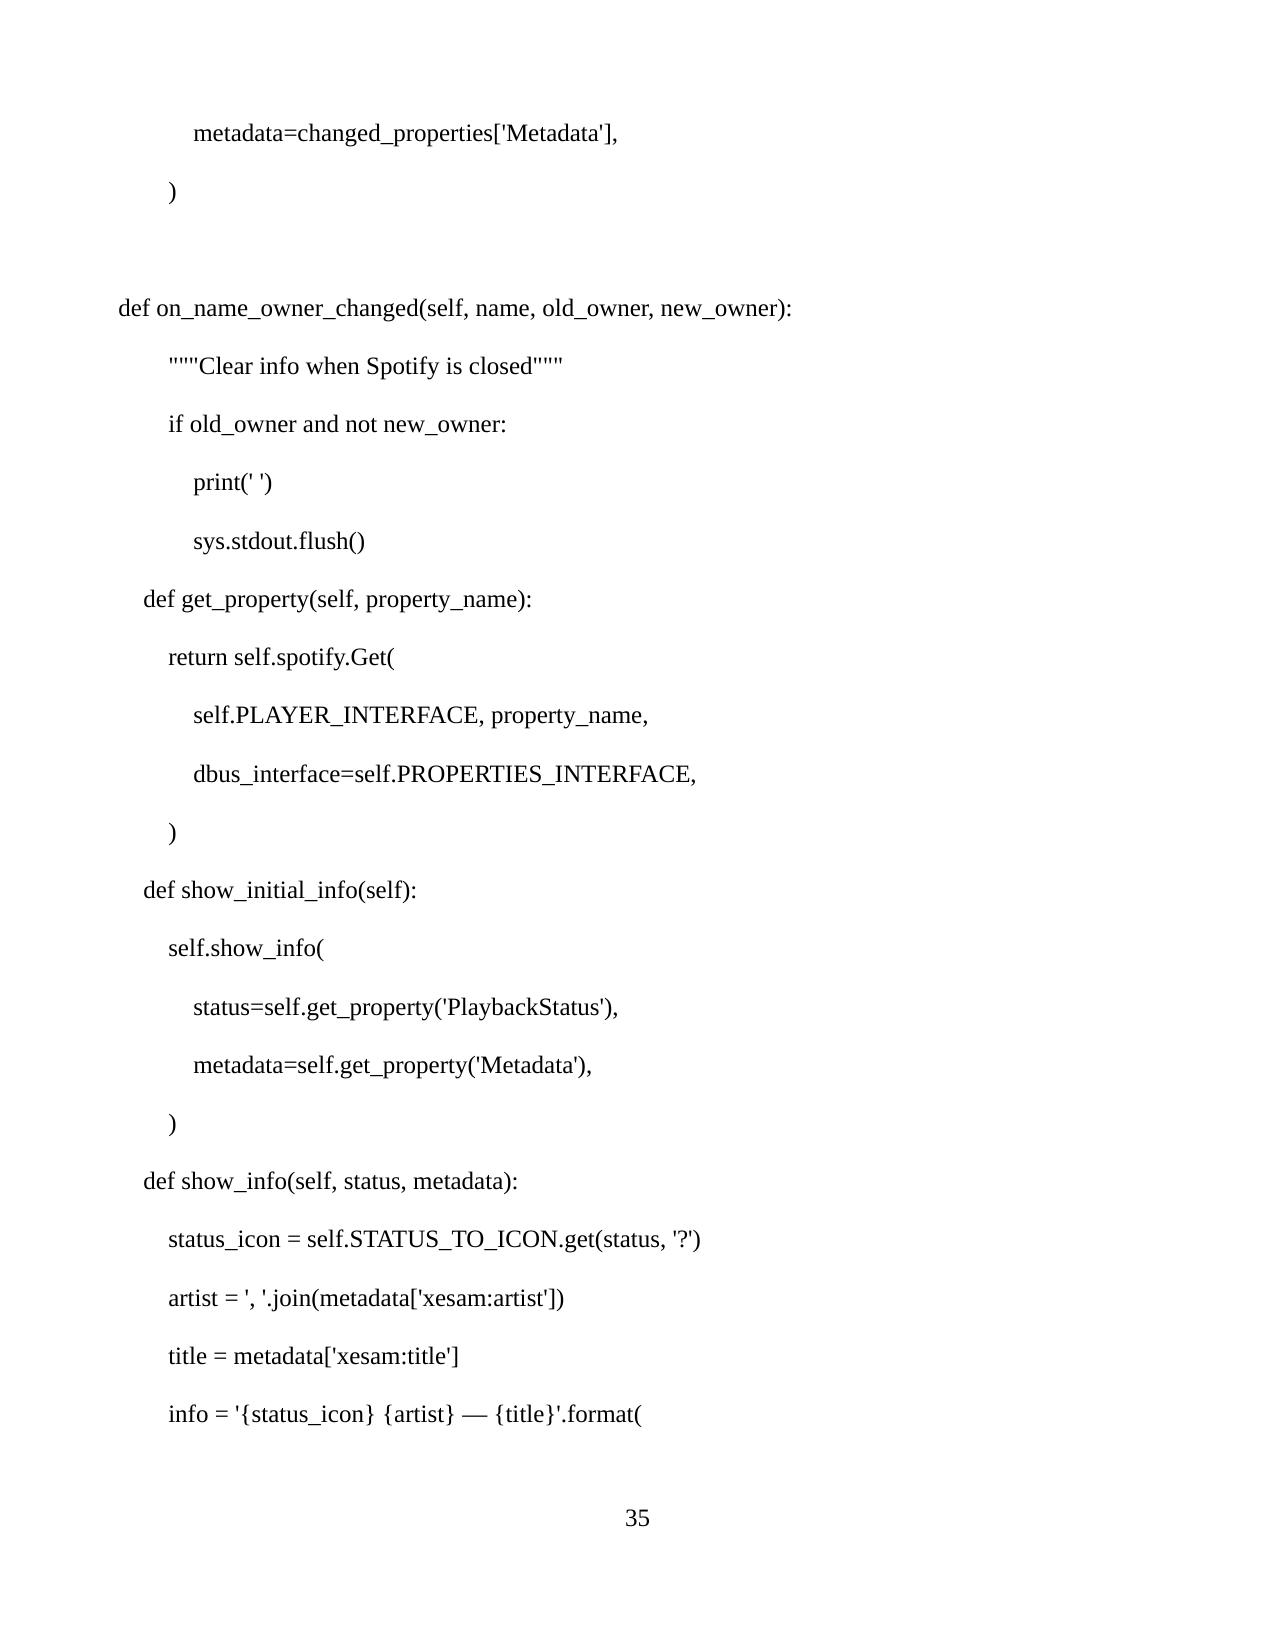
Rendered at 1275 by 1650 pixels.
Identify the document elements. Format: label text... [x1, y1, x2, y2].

text ) [118, 817, 1157, 846]
text if old_owner and not new_owner: [118, 409, 1157, 438]
text status=self.get_property('PlaybackStatus'), [118, 992, 1157, 1020]
text title = metadata['xesam:title'] [118, 1341, 1157, 1370]
text def on_name_owner_changed(self, name, old_owner, new_owner): [118, 293, 1157, 322]
text """Clear info when Spotify is closed""" [118, 351, 1157, 380]
text info = '{status_icon} {artist} — {title}'.format( [118, 1399, 1157, 1428]
text return self.spotify.Get( [118, 642, 1157, 671]
text artist = ', '.join(metadata['xesam:artist']) [118, 1283, 1157, 1311]
text status_icon = self.STATUS_TO_ICON.get(status, '?') [118, 1224, 1157, 1253]
text ) [118, 1108, 1157, 1137]
text self.show_info( [118, 933, 1157, 962]
text sys.stdout.flush() [118, 526, 1157, 554]
text dbus_interface=self.PROPERTIES_INTERFACE, [118, 759, 1157, 787]
text print(' ') [118, 467, 1157, 496]
text def show_info(self, status, metadata): [118, 1166, 1157, 1195]
text ) [118, 176, 1157, 205]
text def show_initial_info(self): [118, 875, 1157, 904]
text metadata=self.get_property('Metadata'), [118, 1050, 1157, 1078]
text metadata=changed_properties['Metadata'], [118, 118, 1157, 147]
text def get_property(self, property_name): [118, 584, 1157, 613]
text self.PLAYER_INTERFACE, property_name, [118, 700, 1157, 729]
